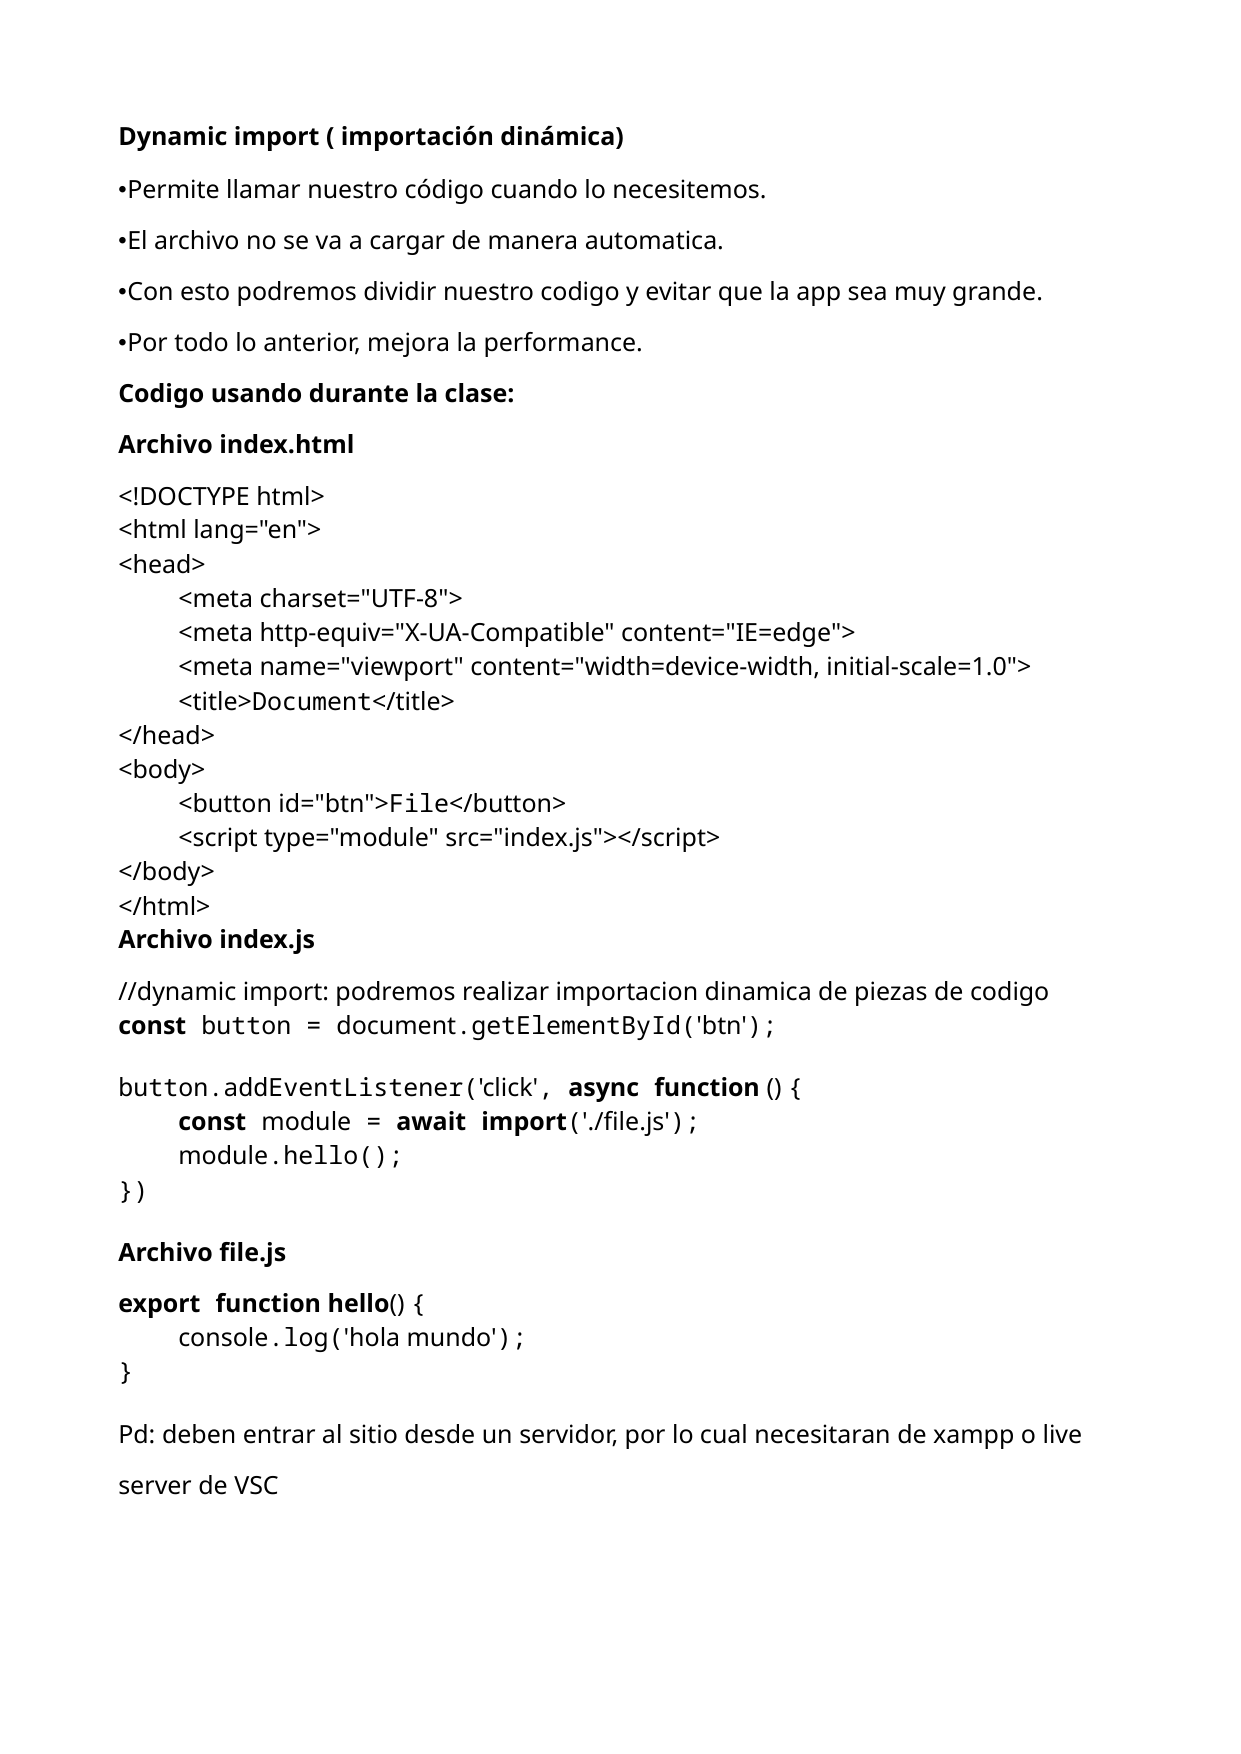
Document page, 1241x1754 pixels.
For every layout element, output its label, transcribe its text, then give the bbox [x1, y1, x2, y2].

text Archivo index.js [118, 922, 1122, 956]
list El archivo no se va a cargar de manera automatica. [118, 223, 1122, 257]
text button.addEventListener('click', async function () { [118, 1070, 1122, 1104]
text } [118, 1354, 1122, 1388]
text Codigo usando durante la clase: Archivo index.html [118, 376, 1122, 461]
text <button id="btn">File</button> [118, 786, 1122, 820]
text </html> [118, 888, 1122, 922]
text Dynamic import ( importación dinámica) [118, 118, 1122, 152]
list Con esto podremos dividir nuestro codigo y evitar que la app sea muy grande. [118, 274, 1122, 308]
text }) [118, 1172, 1122, 1206]
text export function hello() { [118, 1286, 1122, 1320]
text <script type="module" src="index.js"></script> [118, 820, 1122, 854]
text </head> [118, 717, 1122, 751]
text <meta name="viewport" content="width=device-width, initial-scale=1.0"> [118, 649, 1122, 683]
text const button = document.getElementById('btn'); [118, 1007, 1122, 1041]
text console.log('hola mundo'); [118, 1320, 1122, 1354]
text <meta http-equiv="X-UA-Compatible" content="IE=edge"> [118, 614, 1122, 649]
text <title>Document</title> [118, 683, 1122, 717]
text <body> [118, 751, 1122, 786]
text </body> [118, 854, 1122, 888]
text module.hello(); [118, 1138, 1122, 1172]
list Permite llamar nuestro código cuando lo necesitemos. [118, 172, 1122, 206]
text Pd: deben entrar al sitio desde un servidor, por lo cual necesitaran de xampp o live server de VSC [118, 1416, 1122, 1502]
text <html lang="en"> [118, 512, 1122, 546]
text <meta charset="UTF-8"> [118, 580, 1122, 614]
text <head> [118, 546, 1122, 580]
text Archivo file.js [118, 1235, 1122, 1269]
text const module = await import('./file.js'); [118, 1104, 1122, 1138]
list Por todo lo anterior, mejora la performance. [118, 325, 1122, 359]
text //dynamic import: podremos realizar importacion dinamica de piezas de codigo [118, 973, 1122, 1007]
text <!DOCTYPE html> [118, 478, 1122, 512]
